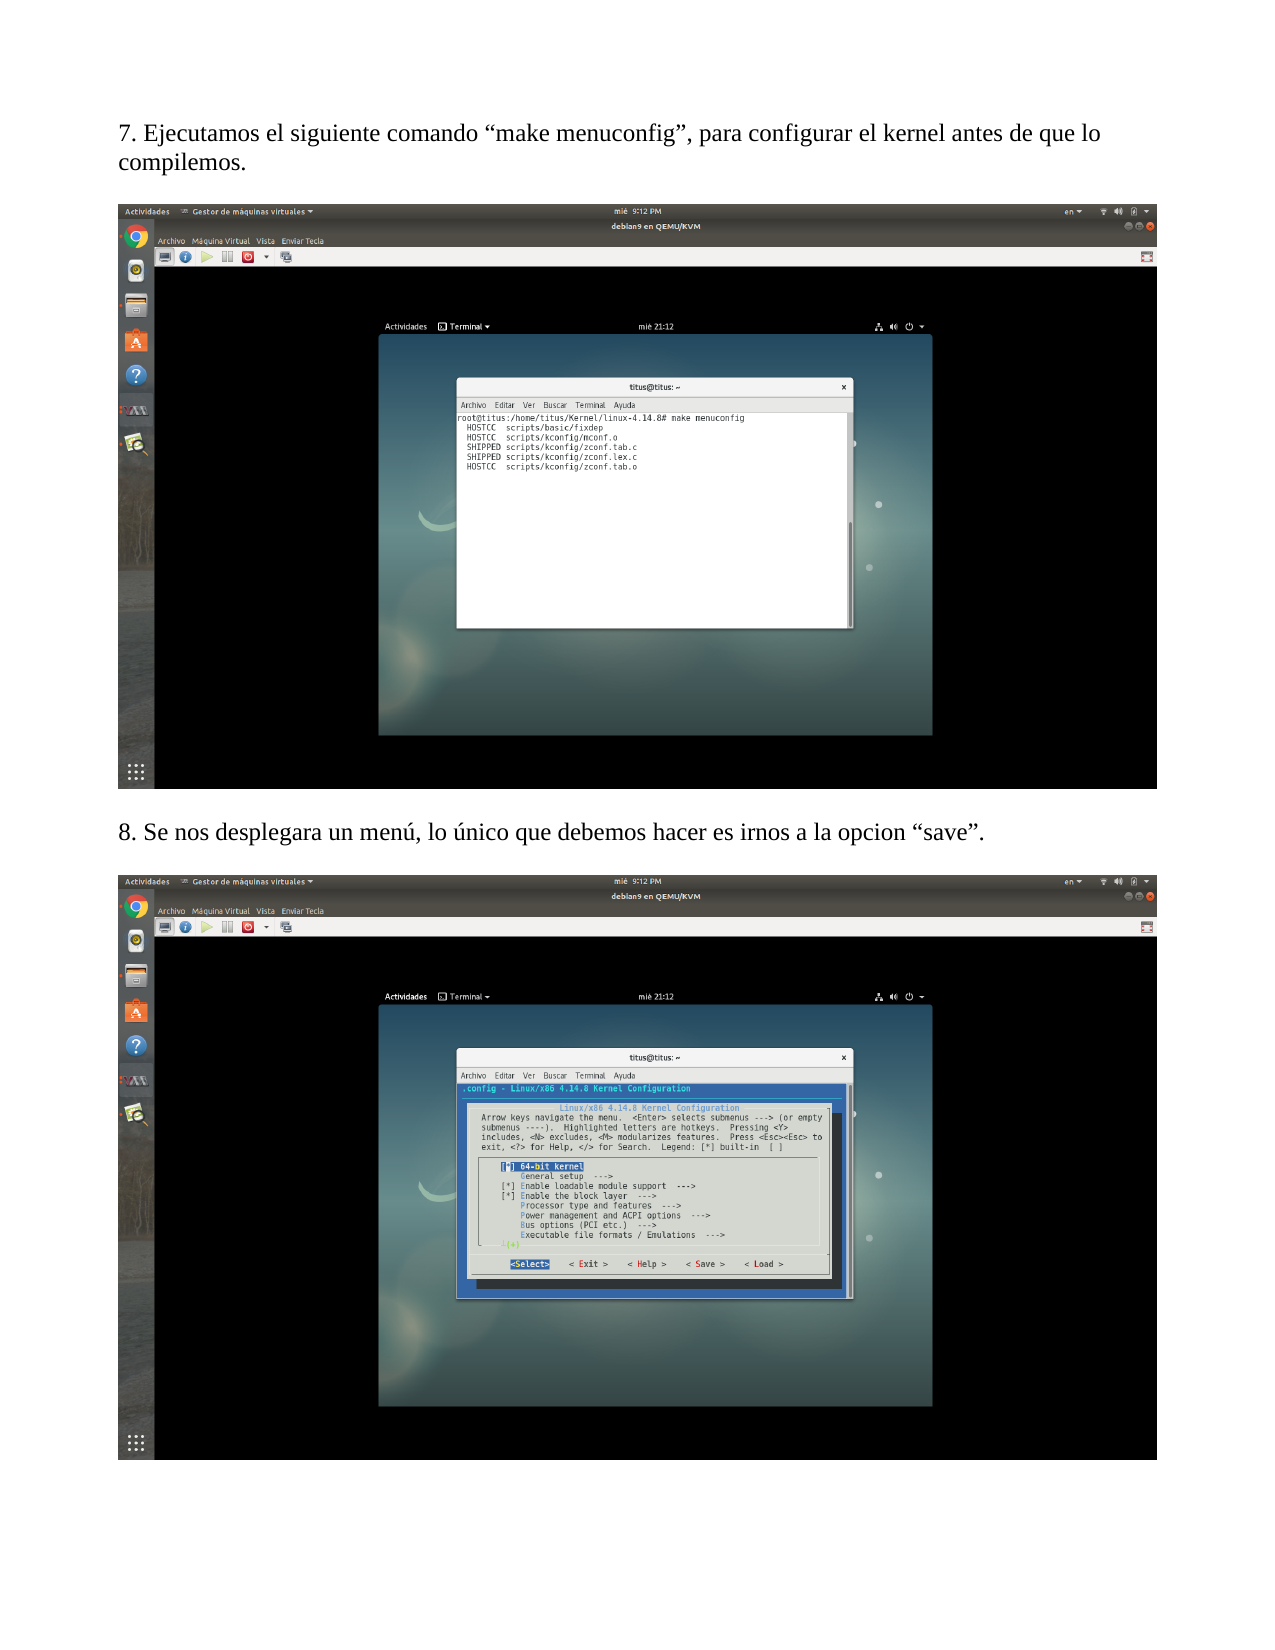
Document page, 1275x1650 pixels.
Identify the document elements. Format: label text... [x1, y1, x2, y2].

text 7. Ejecutamos el siguiente comando “make menuconfig”, para configurar el kernel antes de que lo compilemos. [118, 118, 1157, 176]
picture [118, 875, 1157, 1460]
picture [118, 204, 1157, 789]
text 8. Se nos desplegara un menú, lo único que debemos hacer es irnos a la opcion “save”. [118, 817, 1157, 846]
